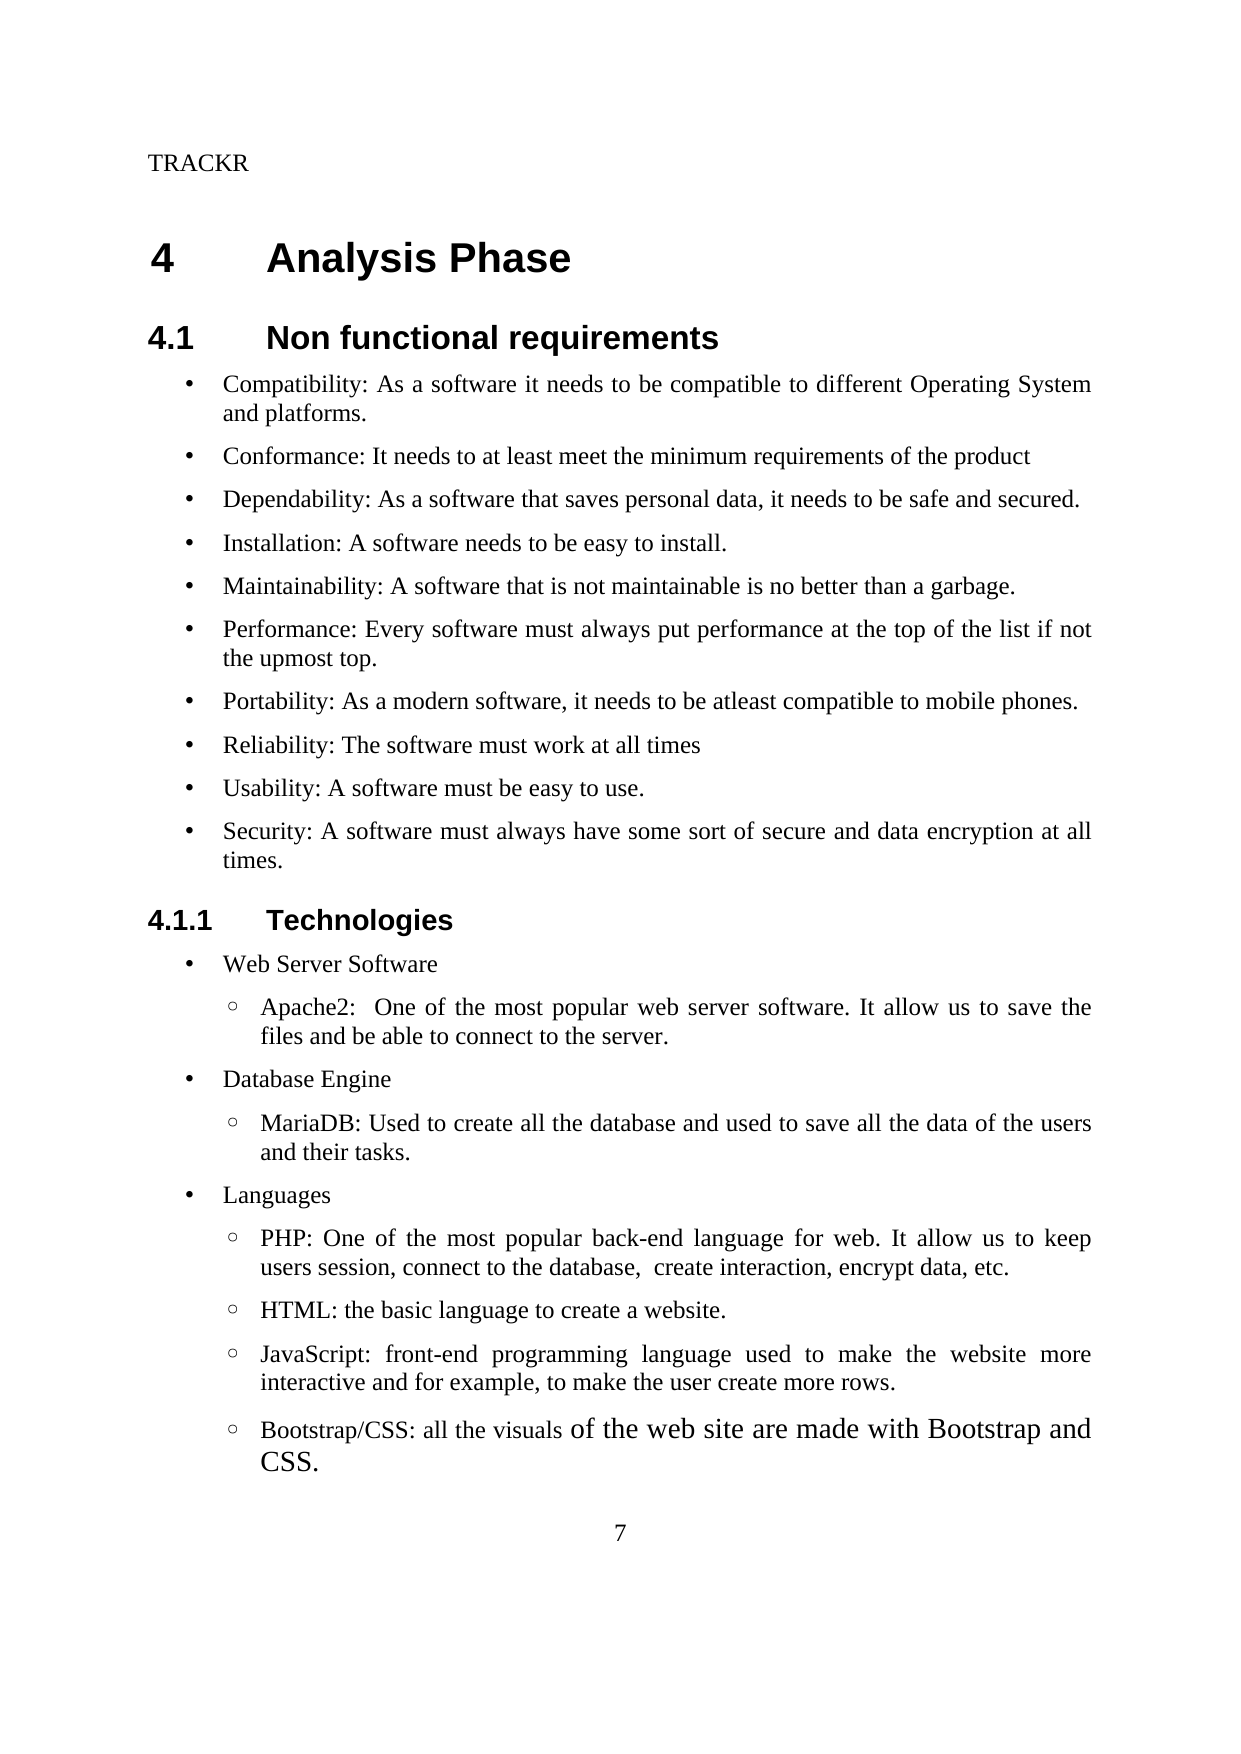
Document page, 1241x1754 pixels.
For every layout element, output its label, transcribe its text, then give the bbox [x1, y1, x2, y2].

list Languages [185, 1180, 1093, 1209]
list Usability: A software must be easy to use. [185, 773, 1093, 802]
list Conformance: It needs to at least meet the minimum requirements of the product [185, 441, 1093, 470]
list MariaDB: Used to create all the database and used to save all the data of the users and their tasks. [223, 1108, 1093, 1165]
subtitle Non functional requirements [148, 318, 1093, 356]
list Bootstrap/CSS: all the visuals of the web site are made with Bootstrap and CSS. [223, 1411, 1093, 1478]
list Web Server Software [185, 949, 1093, 978]
list JavaScript: front-end programming language used to make the website more interactive and for example, to make the user create more rows. [223, 1339, 1093, 1396]
list Database Engine [185, 1064, 1093, 1093]
list Apache2: One of the most popular web server software. It allow us to save the files and be able to connect to the server. [223, 992, 1093, 1050]
list PHP: One of the most popular back-end language for web. It allow us to keep users session, connect to the database, create interaction, encrypt data, etc. [223, 1223, 1093, 1281]
list Portability: As a modern software, it needs to be atleast compatible to mobile phones. [185, 686, 1093, 715]
subtitle Analysis Phase [148, 231, 1093, 284]
list Reliability: The software must work at all times [185, 730, 1093, 758]
list Compatibility: As a software it needs to be compatible to different Operating System and platforms. [185, 369, 1093, 426]
list Security: A software must always have some sort of secure and data encryption at all times. [185, 816, 1093, 874]
list Installation: A software needs to be easy to install. [185, 528, 1093, 556]
list HTML: the basic language to create a website. [223, 1295, 1093, 1324]
list Maintainability: A software that is not maintainable is no better than a garbage. [185, 571, 1093, 600]
list Performance: Every software must always put performance at the top of the list if not the upmost top. [185, 614, 1093, 672]
subtitle Technologies [148, 903, 1093, 937]
list Dependability: As a software that saves personal data, it needs to be safe and secured. [185, 484, 1093, 513]
